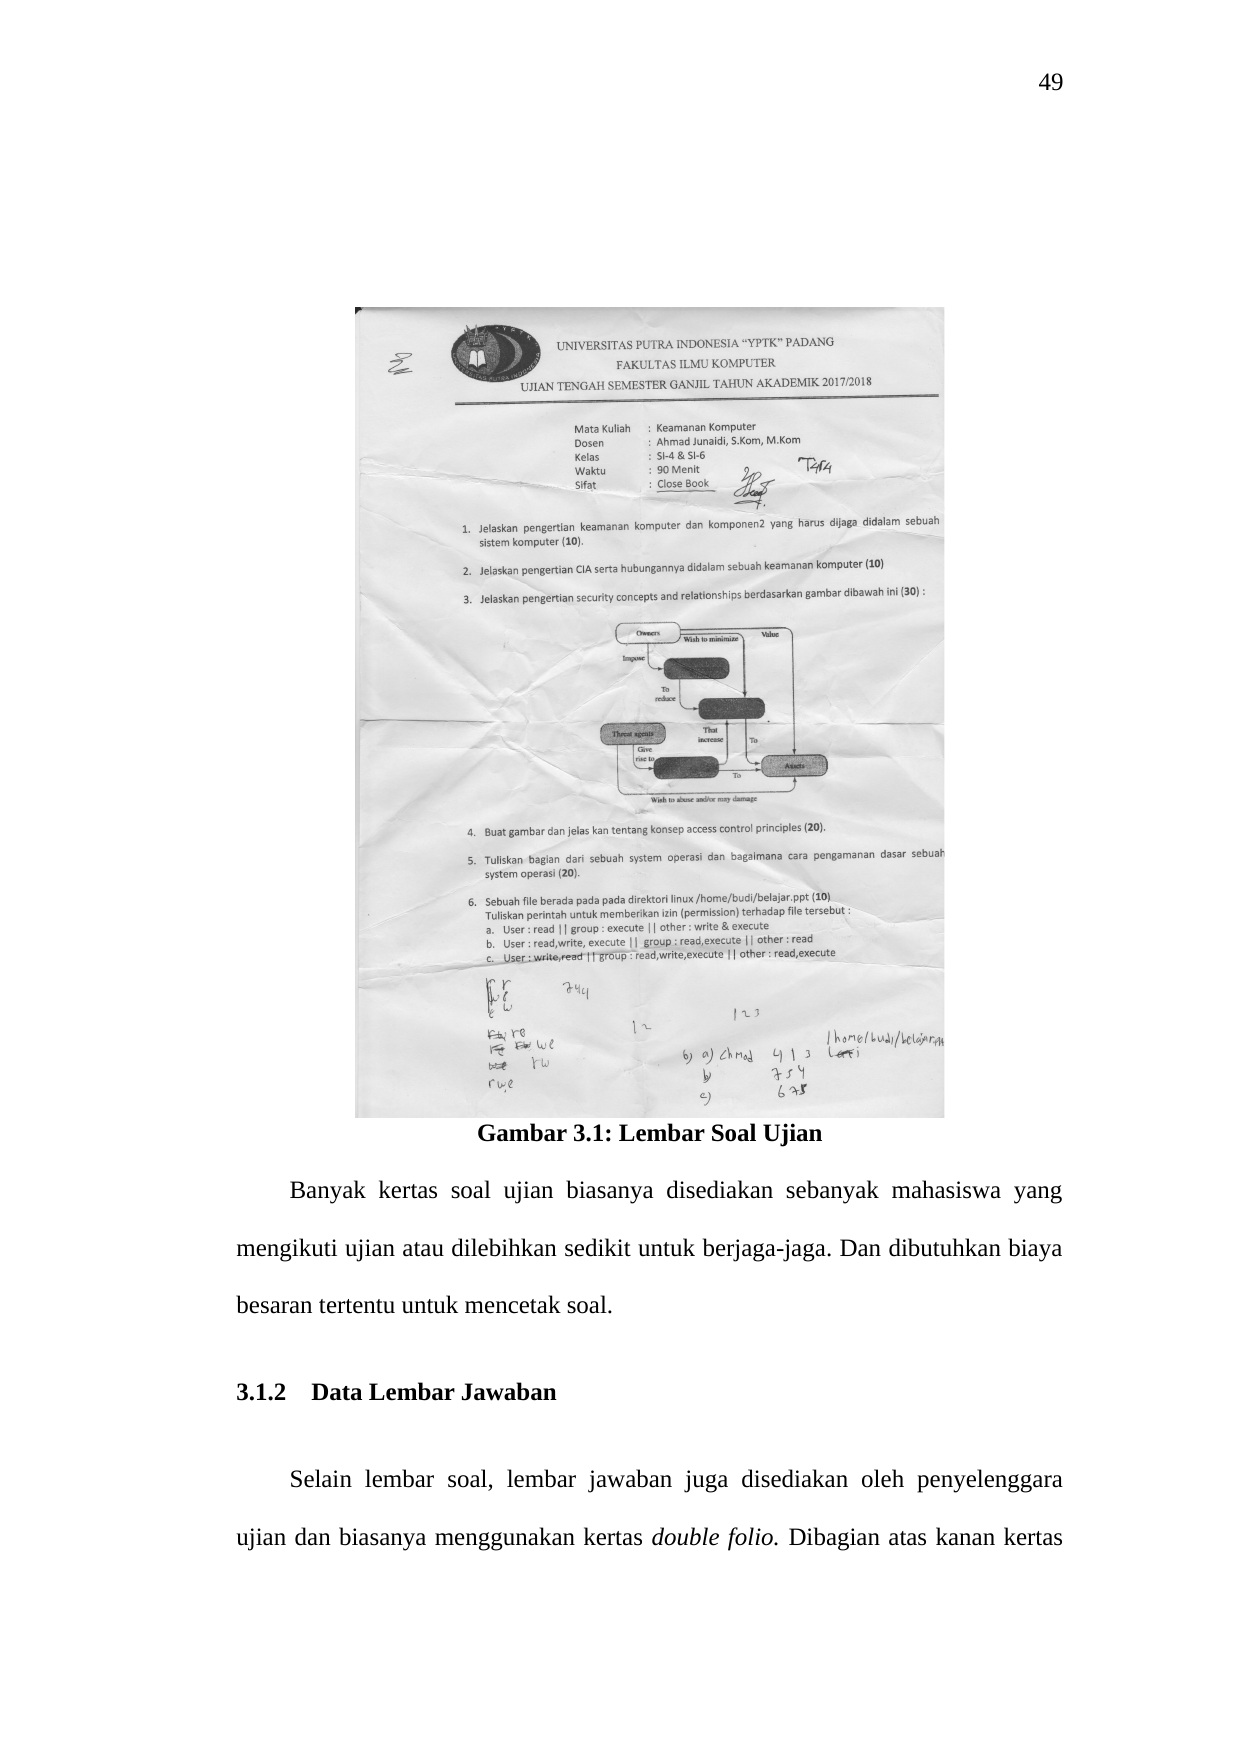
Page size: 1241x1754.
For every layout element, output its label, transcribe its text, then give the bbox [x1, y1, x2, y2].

subtitle 3.1.2 Data Lembar Jawaban [236, 1377, 1063, 1406]
text Selain lembar soal, lembar jawaban juga disediakan oleh penyelenggara ujian dan biasanya menggunakan kertas double folio. Dibagian atas kanan kertas [236, 1464, 1063, 1551]
text Gambar 3.1: Lembar Soal Ujian [355, 1118, 944, 1147]
text Banyak kertas soal ujian biasanya disediakan sebanyak mahasiswa yang mengikuti ujian atau dilebihkan sedikit untuk berjaga-jaga. Dan dibutuhkan biaya besaran tertentu untuk mencetak soal. [236, 295, 1063, 1319]
